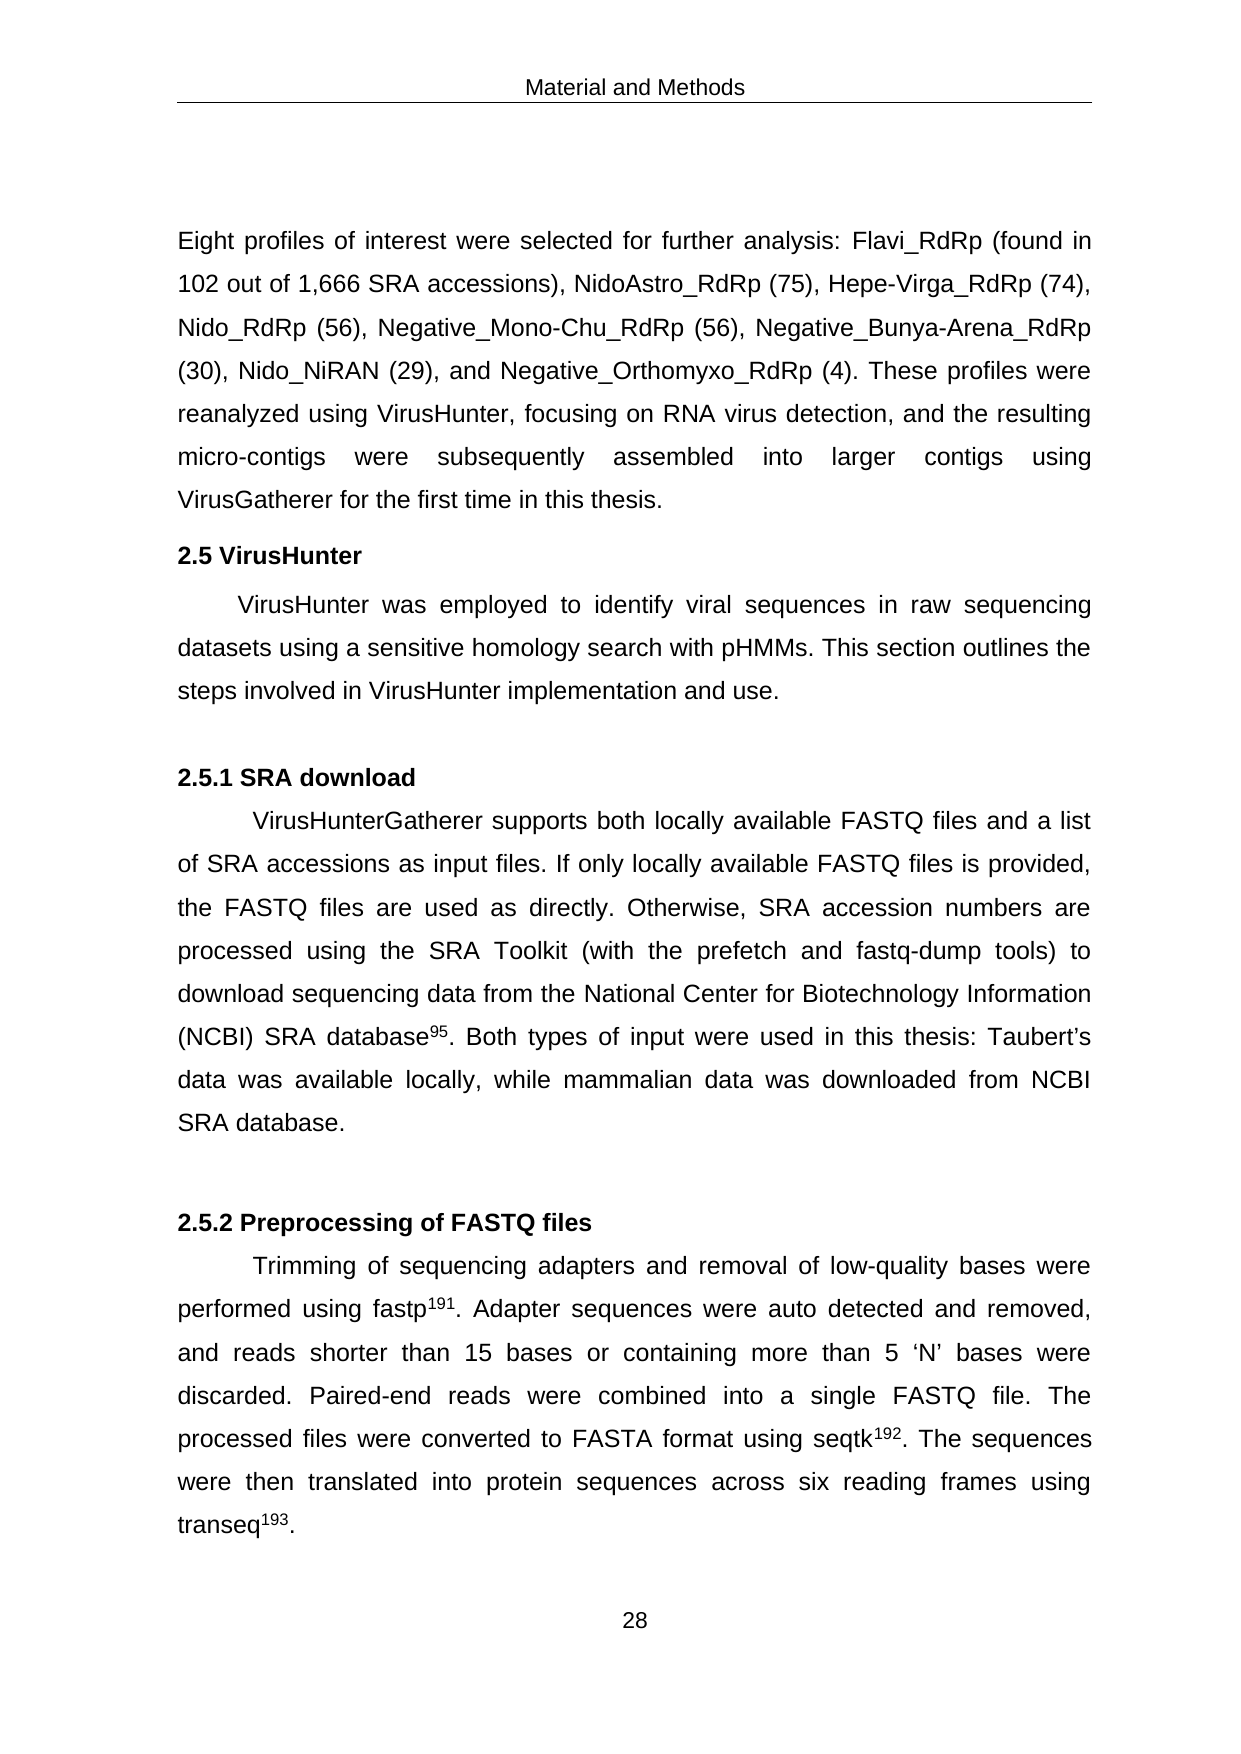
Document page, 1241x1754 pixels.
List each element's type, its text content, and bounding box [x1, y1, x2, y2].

text Eight profiles of interest were selected for further analysis: Flavi_RdRp (found in 102 out of 1,666 SRA accessions), NidoAstro_RdRp (75), Hepe-Virga_RdRp (74), Nido_RdRp (56), Negative_Mono-Chu_RdRp (56), Negative_Bunya-Arena_RdRp (30), Nido_NiRAN (29), and Negative_Orthomyxo_RdRp (4). These profiles were reanalyzed using VirusHunter, focusing on RNA virus detection, and the resulting micro-contigs were subsequently assembled into larger contigs using VirusGatherer for the first time in this thesis. [177, 226, 1092, 514]
subtitle 2.5.1 SRA download [177, 763, 1092, 792]
text VirusHunter was employed to identify viral sequences in raw sequencing datasets using a sensitive homology search with pHMMs. This section outlines the steps involved in VirusHunter implementation and use. [177, 590, 1092, 705]
subtitle 2.5 VirusHunter [177, 541, 1092, 569]
text Trimming of sequencing adapters and removal of low-quality bases were performed using fastp191. Adapter sequences were auto detected and removed, and reads shorter than 15 bases or containing more than 5 ‘N’ bases were discarded. Paired-end reads were combined into a single FASTQ file. The processed files were converted to FASTA format using seqtk192. The sequences were then translated into protein sequences across six reading frames using transeq193. [177, 1251, 1092, 1539]
subtitle 2.5.2 Preprocessing of FASTQ files [177, 1208, 1092, 1237]
text VirusHunterGatherer supports both locally available FASTQ files and a list of SRA accessions as input files. If only locally available FASTQ files is provided, the FASTQ files are used as directly. Otherwise, SRA accession numbers are processed using the SRA Toolkit (with the prefetch and fastq-dump tools) to download sequencing data from the National Center for Biotechnology Information (NCBI) SRA database95. Both types of input were used in this thesis: Taubert’s data was available locally, while mammalian data was downloaded from NCBI SRA database. [177, 806, 1092, 1137]
